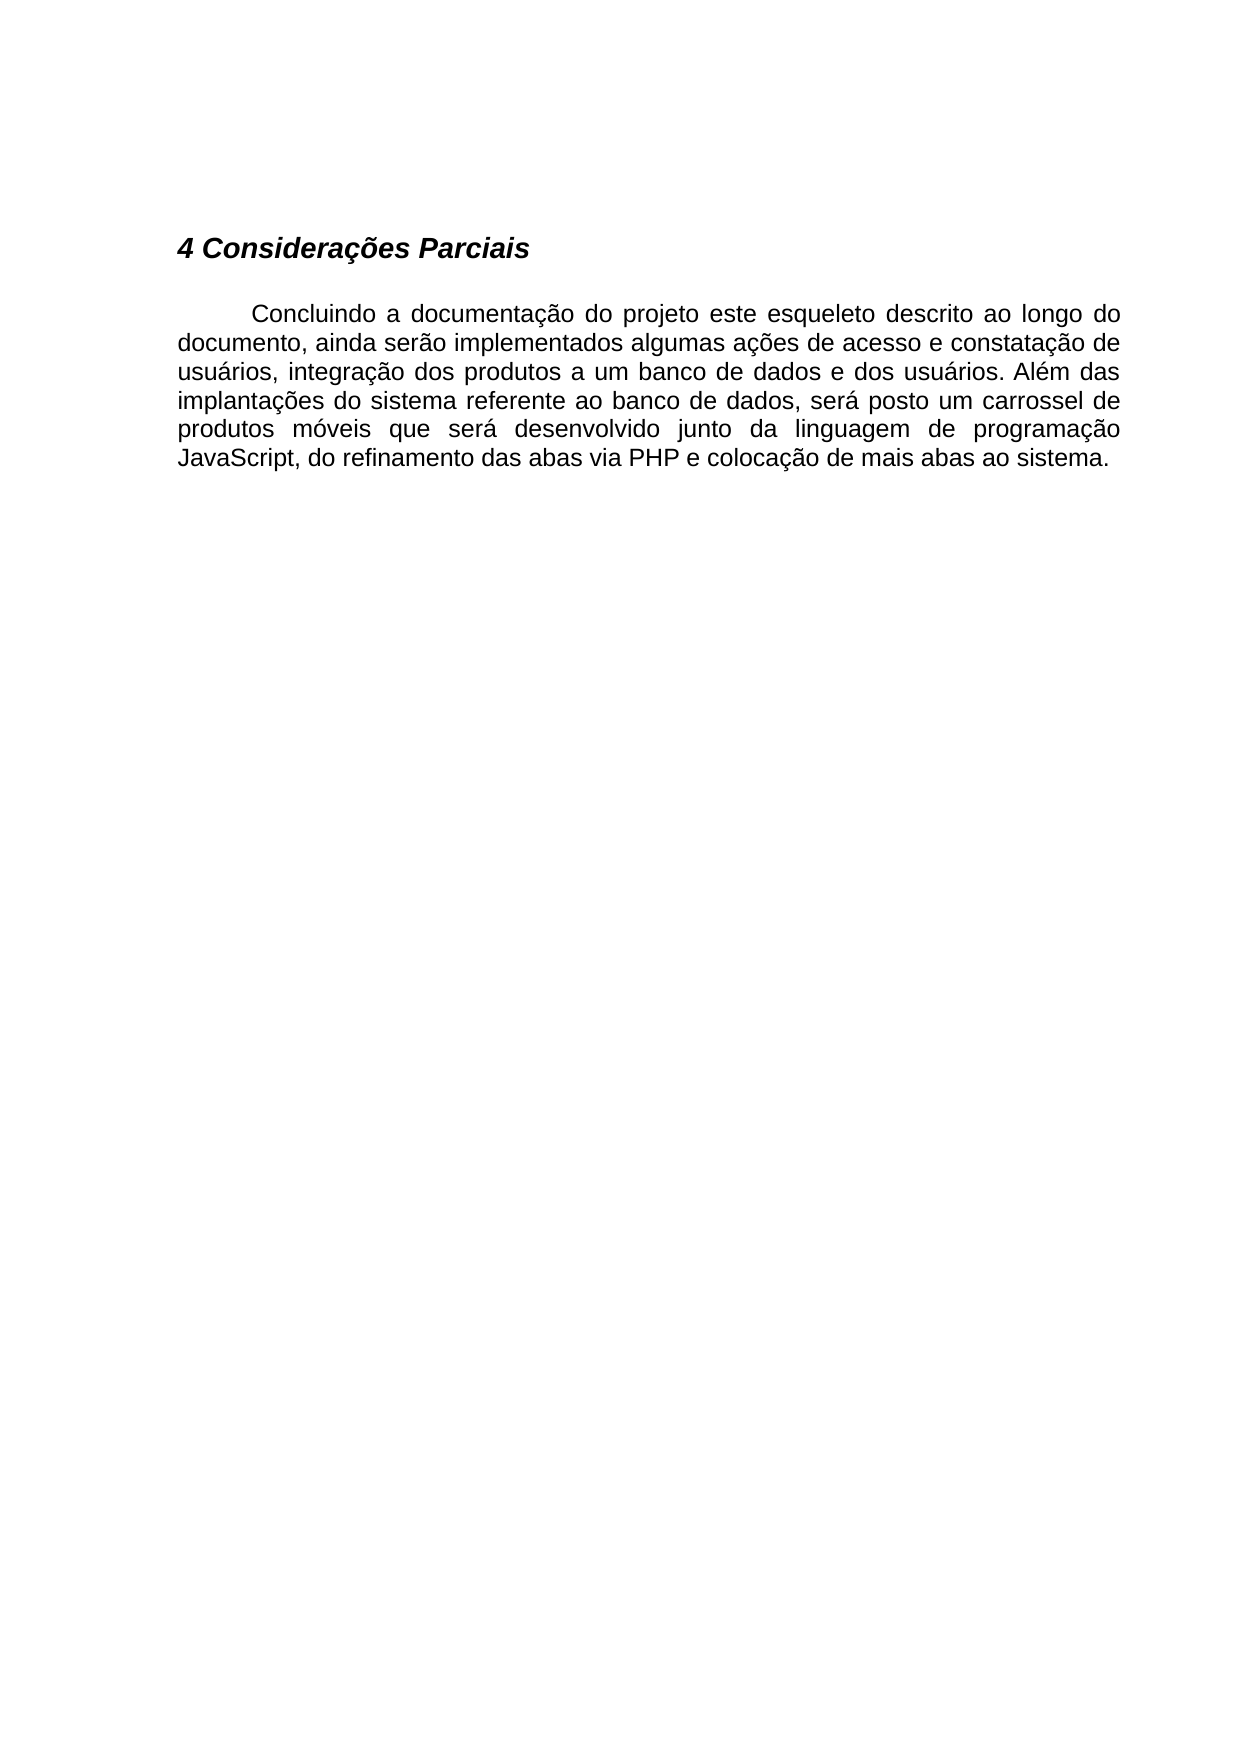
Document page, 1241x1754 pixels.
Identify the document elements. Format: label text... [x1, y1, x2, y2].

subtitle 4 Considerações Parciais [177, 231, 1122, 264]
text Concluindo a documentação do projeto este esqueleto descrito ao longo do documento, ainda serão implementados algumas ações de acesso e constatação de usuários, integração dos produtos a um banco de dados e dos usuários. Além das implantações do sistema referente ao banco de dados, será posto um carrossel de produtos móveis que será desenvolvido junto da linguagem de programação JavaScript, do refinamento das abas via PHP e colocação de mais abas ao sistema. [177, 299, 1122, 472]
